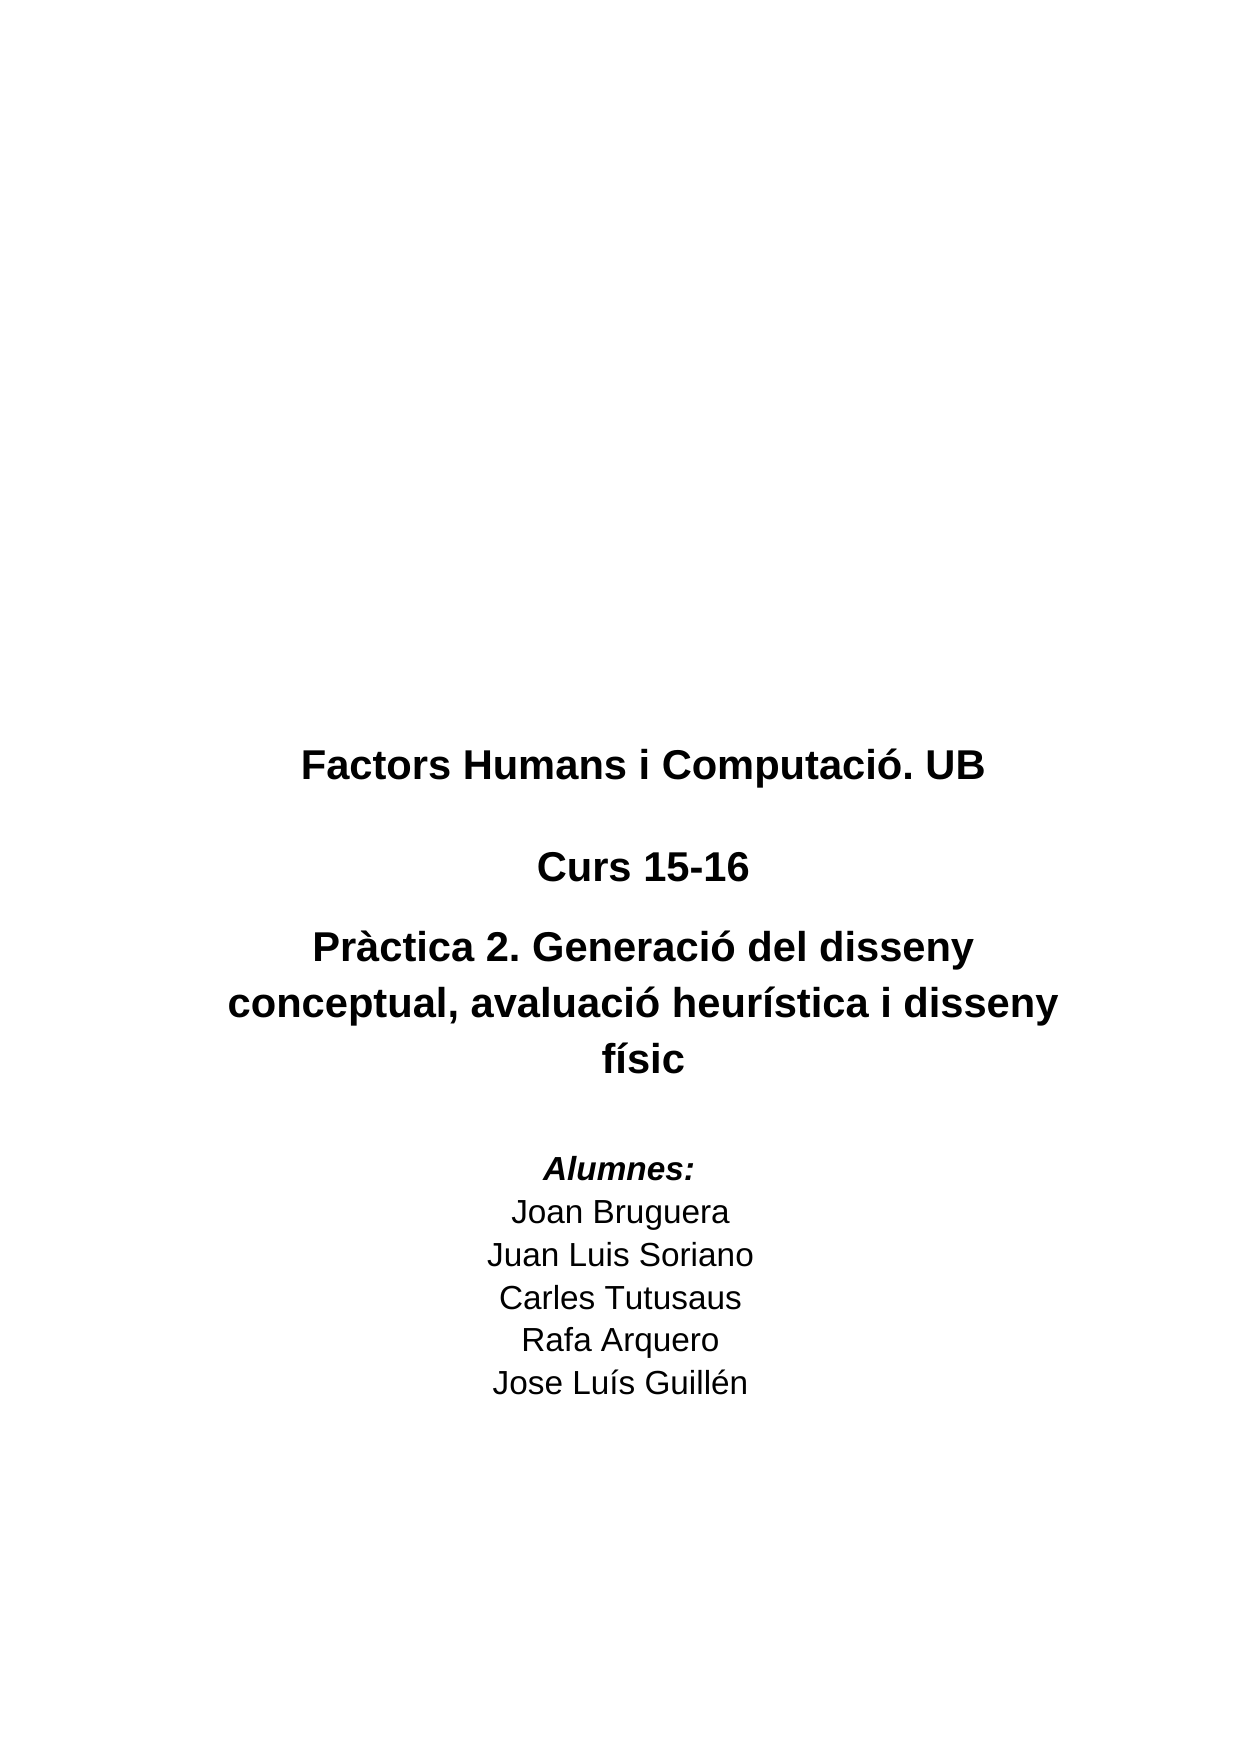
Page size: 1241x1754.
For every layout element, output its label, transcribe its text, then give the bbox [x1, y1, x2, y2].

text Alumnes: [150, 1150, 1091, 1188]
text Carles Tutusaus [150, 1279, 1091, 1316]
title Pràctica 2. Generació del disseny conceptual, avaluació heurística i disseny físic [196, 924, 1091, 1082]
text Juan Luis Soriano [150, 1236, 1091, 1273]
text Joan Bruguera [150, 1193, 1091, 1231]
text Jose Luís Guillén [150, 1364, 1091, 1402]
title Factors Humans i Computació. UB [196, 742, 1091, 788]
title Curs 15-16 [196, 843, 1091, 890]
text Rafa Arquero [150, 1322, 1091, 1359]
